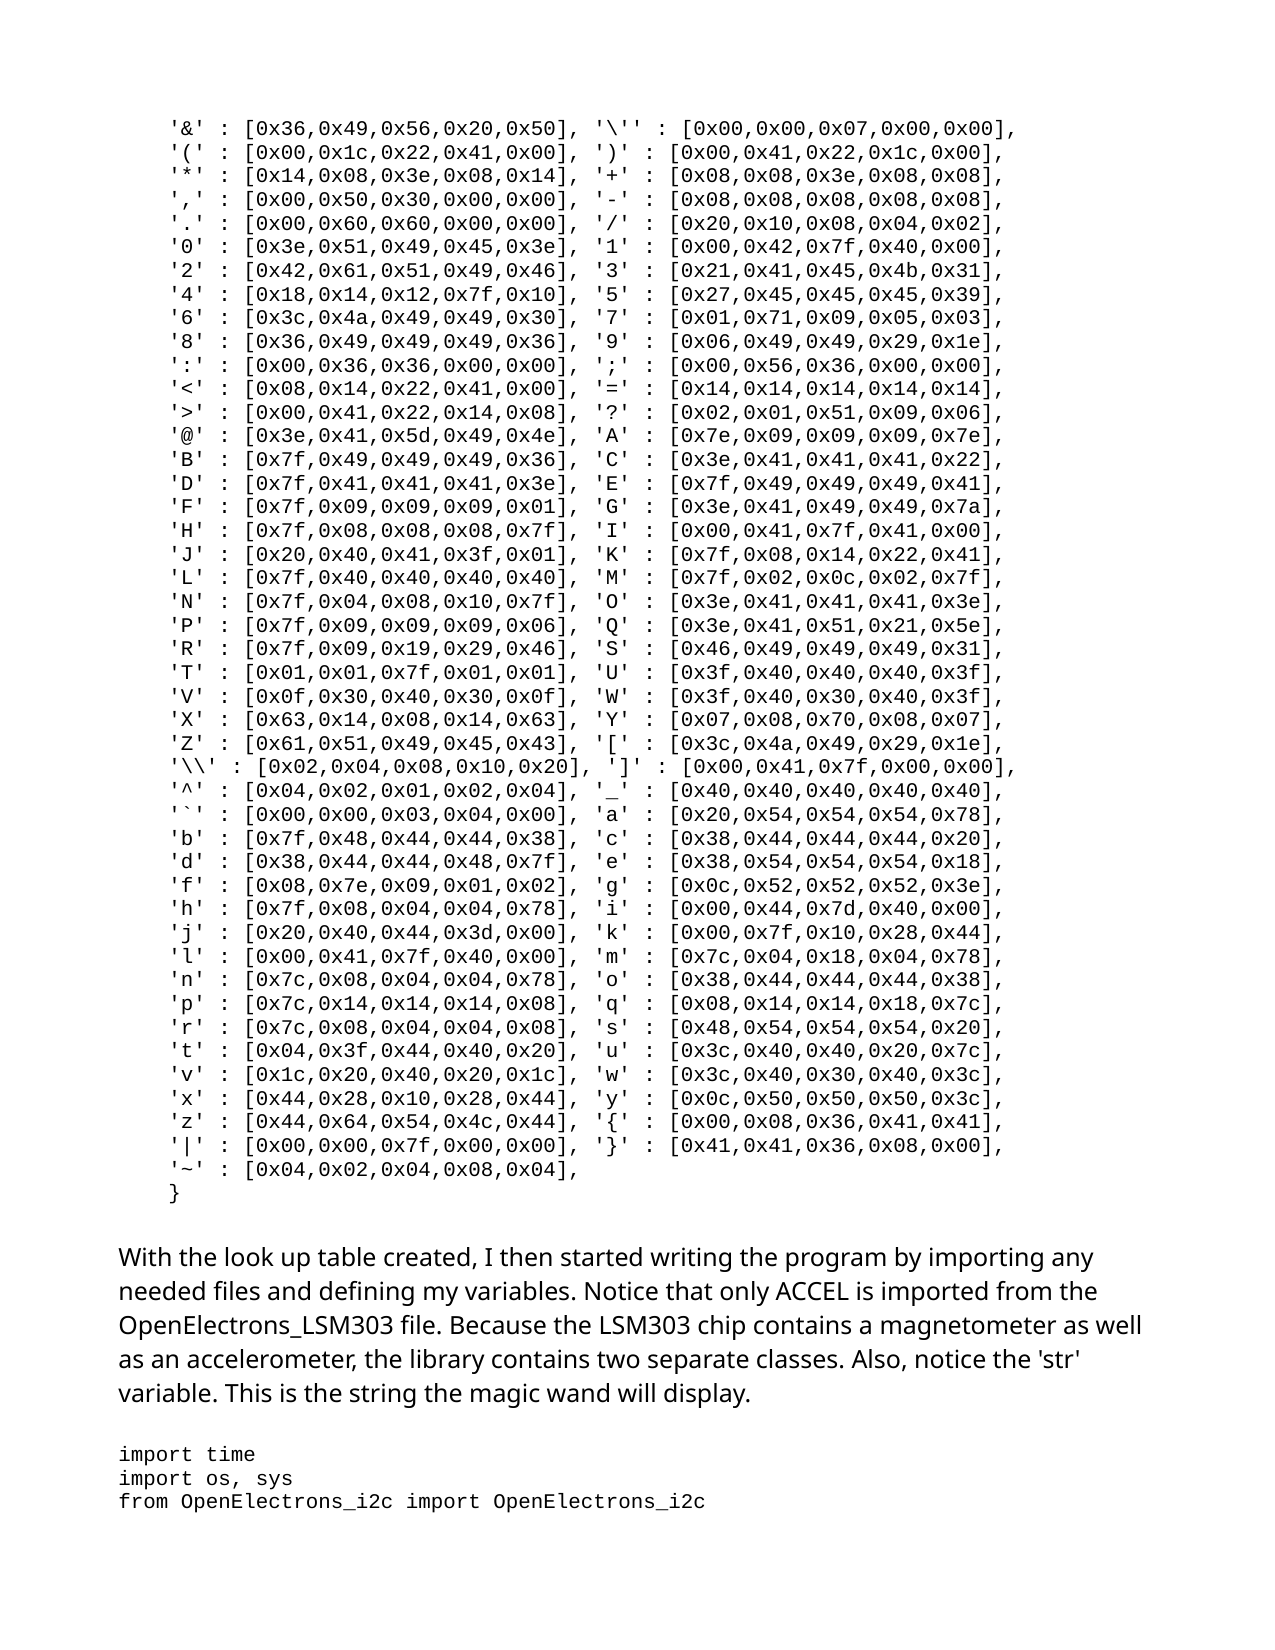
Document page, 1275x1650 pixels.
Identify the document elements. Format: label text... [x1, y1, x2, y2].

text '&' : [0x36,0x49,0x56,0x20,0x50], '\'' : [0x00,0x00,0x07,0x00,0x00], '(' : [0x00,0x1c,0x22,0x41,0x00], ')' : [0x00,0x41,0x22,0x1c,0x00], '*' : [0x14,0x08,0x3e,0x08,0x14], '+' : [0x08,0x08,0x3e,0x08,0x08], ',' : [0x00,0x50,0x30,0x00,0x00], '-' : [0x08,0x08,0x08,0x08,0x08], '.' : [0x00,0x60,0x60,0x00,0x00], '/' : [0x20,0x10,0x08,0x04,0x02], '0' : [0x3e,0x51,0x49,0x45,0x3e], '1' : [0x00,0x42,0x7f,0x40,0x00], '2' : [0x42,0x61,0x51,0x49,0x46], '3' : [0x21,0x41,0x45,0x4b,0x31], '4' : [0x18,0x14,0x12,0x7f,0x10], '5' : [0x27,0x45,0x45,0x45,0x39], '6' : [0x3c,0x4a,0x49,0x49,0x30], '7' : [0x01,0x71,0x09,0x05,0x03], '8' : [0x36,0x49,0x49,0x49,0x36], '9' : [0x06,0x49,0x49,0x29,0x1e], ':' : [0x00,0x36,0x36,0x00,0x00], ';' : [0x00,0x56,0x36,0x00,0x00], '<' : [0x08,0x14,0x22,0x41,0x00], '=' : [0x14,0x14,0x14,0x14,0x14], '>' : [0x00,0x41,0x22,0x14,0x08], '?' : [0x02,0x01,0x51,0x09,0x06], '@' : [0x3e,0x41,0x5d,0x49,0x4e], 'A' : [0x7e,0x09,0x09,0x09,0x7e], 'B' : [0x7f,0x49,0x49,0x49,0x36], 'C' : [0x3e,0x41,0x41,0x41,0x22], 'D' : [0x7f,0x41,0x41,0x41,0x3e], 'E' : [0x7f,0x49,0x49,0x49,0x41], 'F' : [0x7f,0x09,0x09,0x09,0x01], 'G' : [0x3e,0x41,0x49,0x49,0x7a], 'H' : [0x7f,0x08,0x08,0x08,0x7f], 'I' : [0x00,0x41,0x7f,0x41,0x00], 'J' : [0x20,0x40,0x41,0x3f,0x01], 'K' : [0x7f,0x08,0x14,0x22,0x41], 'L' : [0x7f,0x40,0x40,0x40,0x40], 'M' : [0x7f,0x02,0x0c,0x02,0x7f], 'N' : [0x7f,0x04,0x08,0x10,0x7f], 'O' : [0x3e,0x41,0x41,0x41,0x3e], 'P' : [0x7f,0x09,0x09,0x09,0x06], 'Q' : [0x3e,0x41,0x51,0x21,0x5e], 'R' : [0x7f,0x09,0x19,0x29,0x46], 'S' : [0x46,0x49,0x49,0x49,0x31], 'T' : [0x01,0x01,0x7f,0x01,0x01], 'U' : [0x3f,0x40,0x40,0x40,0x3f], 'V' : [0x0f,0x30,0x40,0x30,0x0f], 'W' : [0x3f,0x40,0x30,0x40,0x3f], 'X' : [0x63,0x14,0x08,0x14,0x63], 'Y' : [0x07,0x08,0x70,0x08,0x07], 'Z' : [0x61,0x51,0x49,0x45,0x43], '[' : [0x3c,0x4a,0x49,0x29,0x1e], '\\' : [0x02,0x04,0x08,0x10,0x20], ']' : [0x00,0x41,0x7f,0x00,0x00], '^' : [0x04,0x02,0x01,0x02,0x04], '_' : [0x40,0x40,0x40,0x40,0x40], '`' : [0x00,0x00,0x03,0x04,0x00], 'a' : [0x20,0x54,0x54,0x54,0x78], 'b' : [0x7f,0x48,0x44,0x44,0x38], 'c' : [0x38,0x44,0x44,0x44,0x20], 'd' : [0x38,0x44,0x44,0x48,0x7f], 'e' : [0x38,0x54,0x54,0x54,0x18], 'f' : [0x08,0x7e,0x09,0x01,0x02], 'g' : [0x0c,0x52,0x52,0x52,0x3e], 'h' : [0x7f,0x08,0x04,0x04,0x78], 'i' : [0x00,0x44,0x7d,0x40,0x00], 'j' : [0x20,0x40,0x44,0x3d,0x00], 'k' : [0x00,0x7f,0x10,0x28,0x44], 'l' : [0x00,0x41,0x7f,0x40,0x00], 'm' : [0x7c,0x04,0x18,0x04,0x78], 'n' : [0x7c,0x08,0x04,0x04,0x78], 'o' : [0x38,0x44,0x44,0x44,0x38], 'p' : [0x7c,0x14,0x14,0x14,0x08], 'q' : [0x08,0x14,0x14,0x18,0x7c], 'r' : [0x7c,0x08,0x04,0x04,0x08], 's' : [0x48,0x54,0x54,0x54,0x20], 't' : [0x04,0x3f,0x44,0x40,0x20], 'u' : [0x3c,0x40,0x40,0x20,0x7c], 'v' : [0x1c,0x20,0x40,0x20,0x1c], 'w' : [0x3c,0x40,0x30,0x40,0x3c], 'x' : [0x44,0x28,0x10,0x28,0x44], 'y' : [0x0c,0x50,0x50,0x50,0x3c], 'z' : [0x44,0x64,0x54,0x4c,0x44], '{' : [0x00,0x08,0x36,0x41,0x41], '|' : [0x00,0x00,0x7f,0x00,0x00], '}' : [0x41,0x41,0x36,0x08,0x00], '~' : [0x04,0x02,0x04,0x08,0x04], } [118, 118, 1157, 1206]
text import time import os, sys from OpenElectrons_i2c import OpenElectrons_i2c [118, 1444, 1157, 1515]
text With the look up table created, I then started writing the program by importing any needed files and defining my variables. Notice that only ACCEL is imported from the OpenElectrons_LSM303 file. Because the LSM303 chip contains a magnetometer as well as an accelerometer, the library contains two separate classes. Also, notice the 'str' variable. This is the string the magic wand will display. [118, 1240, 1157, 1410]
